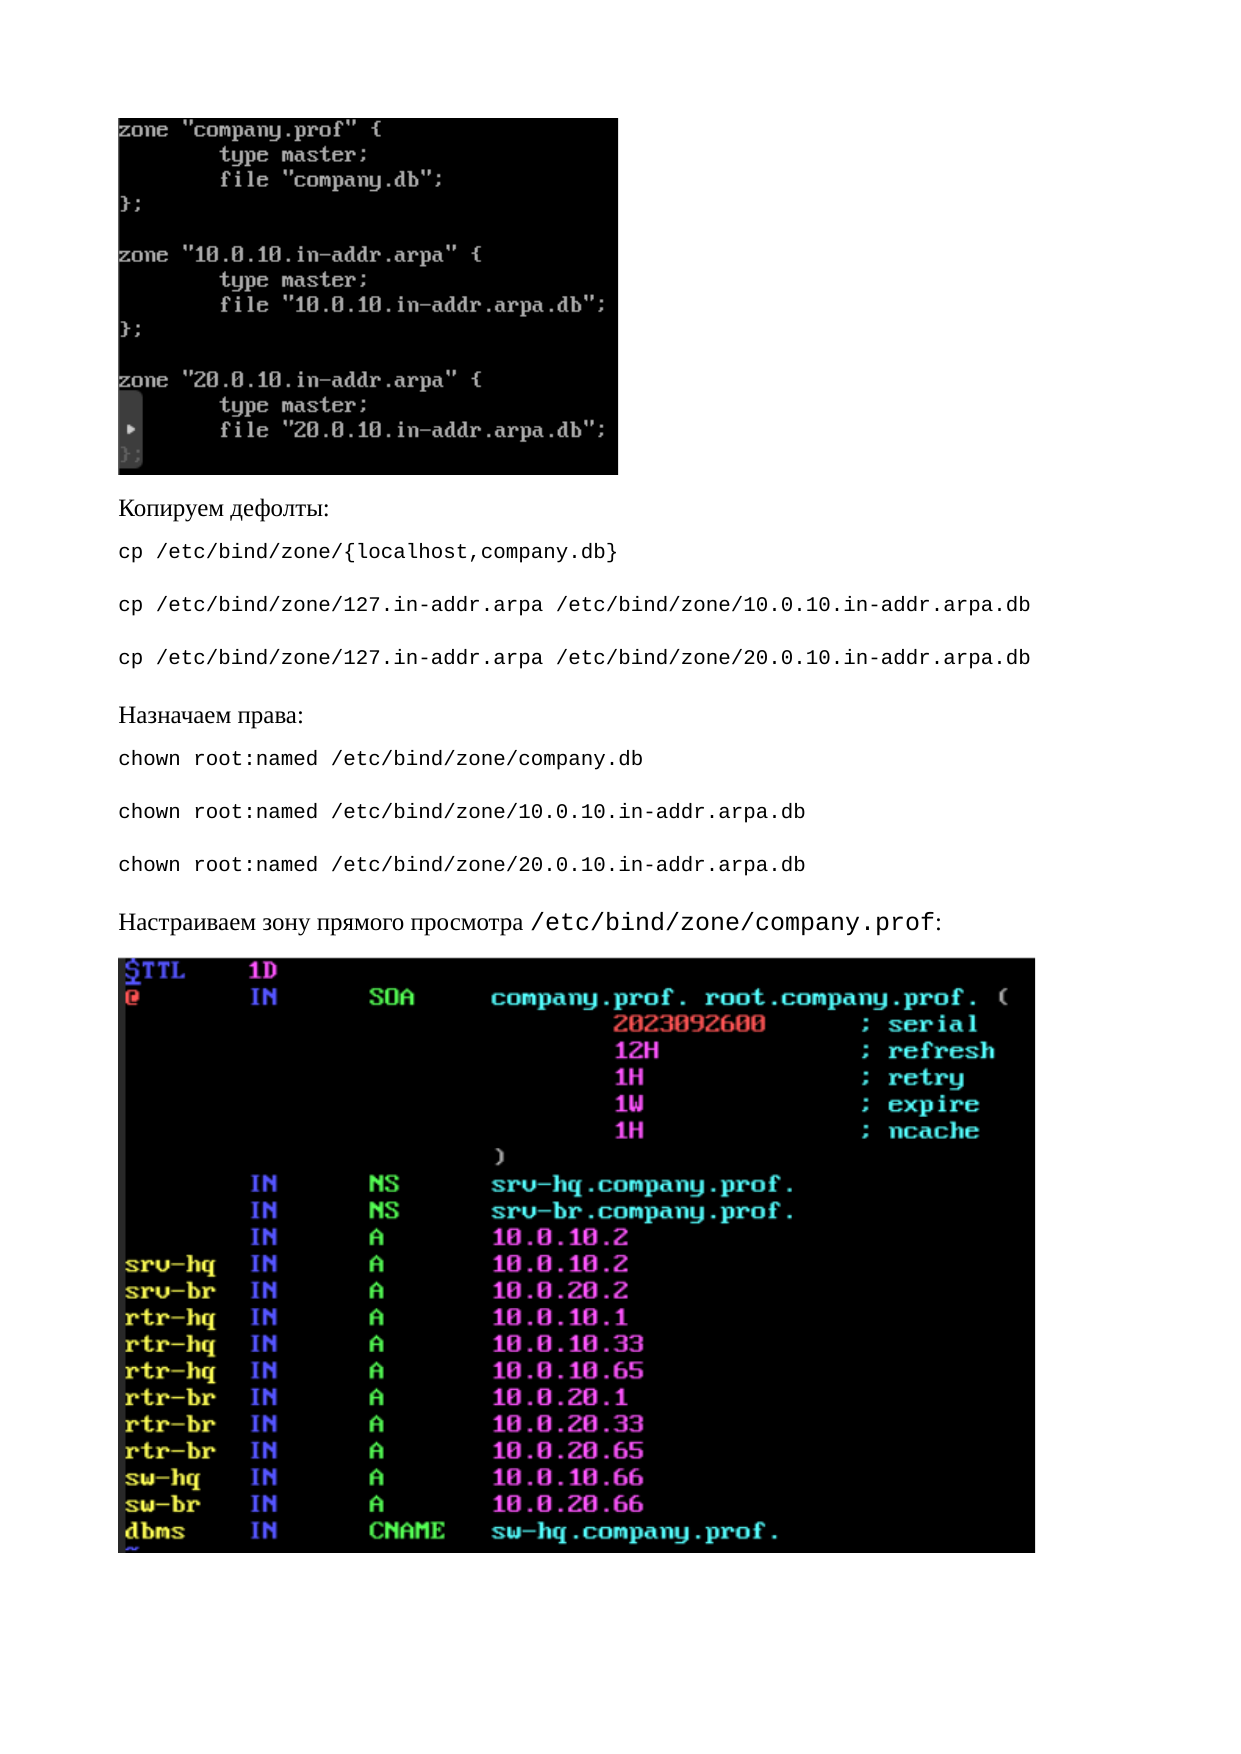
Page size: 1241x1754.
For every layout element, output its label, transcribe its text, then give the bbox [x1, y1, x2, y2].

picture [118, 118, 619, 475]
text cp /etc/bind/zone/127.in-addr.arpa /etc/bind/zone/20.0.10.in-addr.arpa.db [118, 647, 1122, 671]
text Копируем дефолты: [118, 493, 1122, 522]
text chown root:named /etc/bind/zone/company.db [118, 748, 1122, 771]
text chown root:named /etc/bind/zone/10.0.10.in-addr.arpa.db [118, 801, 1122, 824]
text cp /etc/bind/zone/{localhost,company.db} [118, 541, 1122, 564]
text Назначаем права: [118, 700, 1122, 729]
text cp /etc/bind/zone/127.in-addr.arpa /etc/bind/zone/10.0.10.in-addr.arpa.db [118, 594, 1122, 618]
text chown root:named /etc/bind/zone/20.0.10.in-addr.arpa.db [118, 854, 1122, 878]
picture [118, 957, 1036, 1553]
text Настраиваем зону прямого просмотра /etc/bind/zone/company.prof: [118, 907, 1122, 938]
